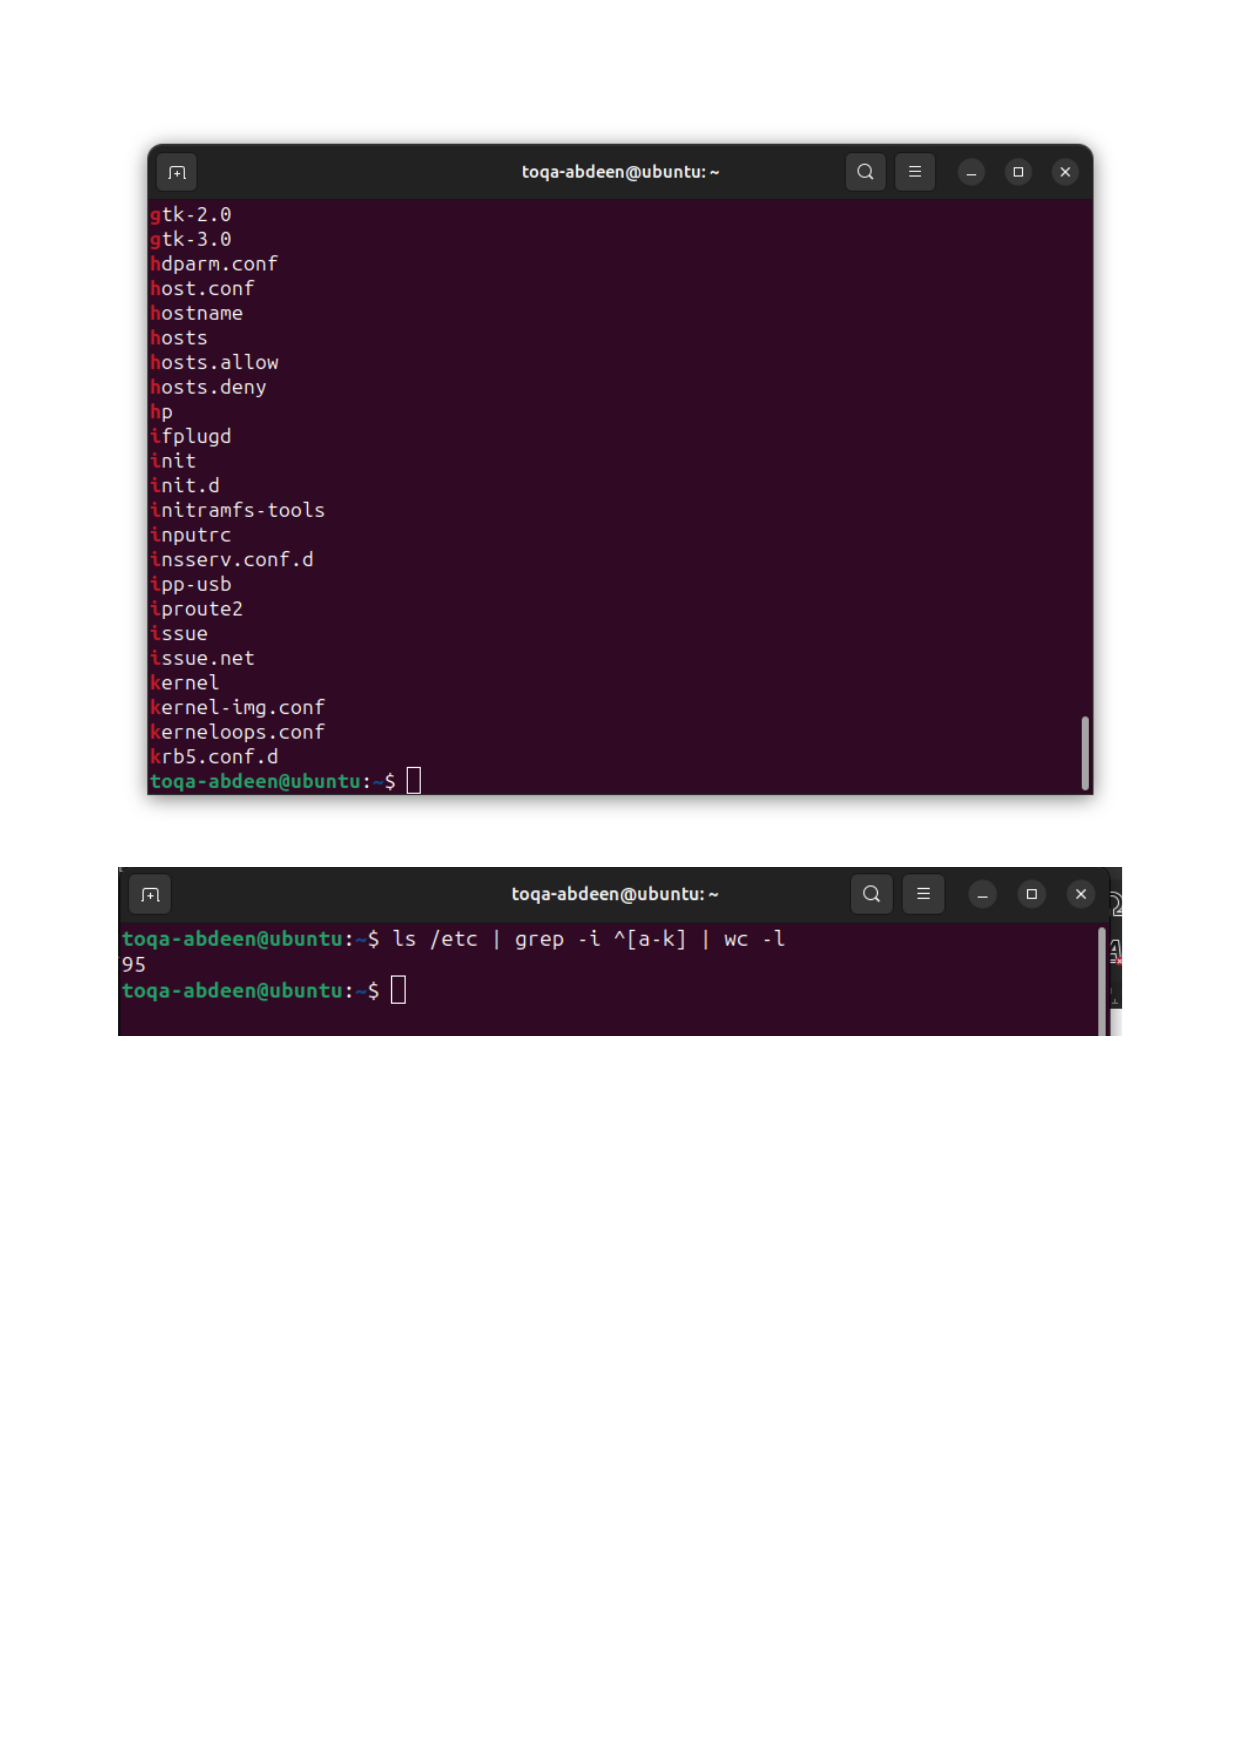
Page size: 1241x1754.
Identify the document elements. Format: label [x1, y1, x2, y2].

picture [118, 118, 1123, 828]
picture [118, 867, 1123, 1036]
